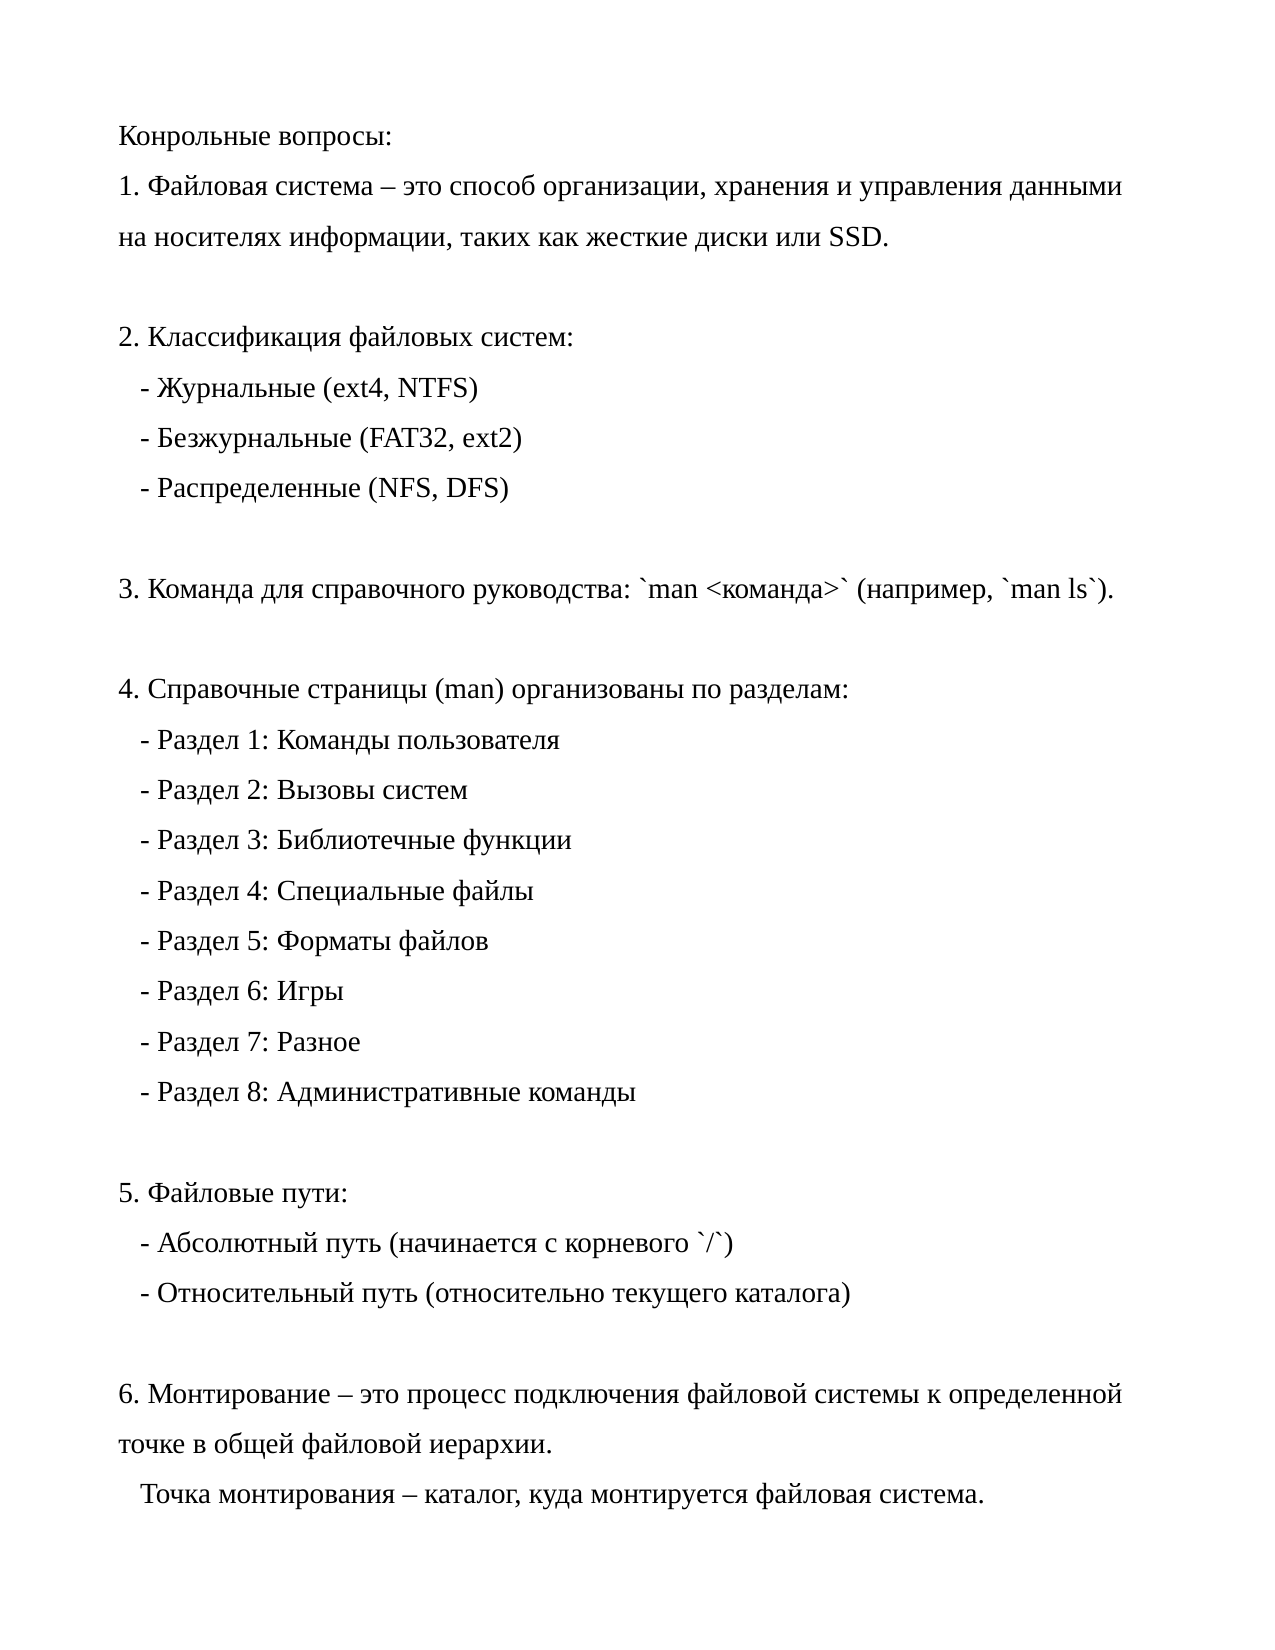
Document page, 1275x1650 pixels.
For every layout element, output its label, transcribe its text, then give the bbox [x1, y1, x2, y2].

text 3. Команда для справочного руководства: `man <команда>` (например, `man ls`). [118, 571, 1157, 604]
text - Распределенные (NFS, DFS) [118, 470, 1157, 504]
text Конрольные вопросы: [118, 118, 1157, 152]
text 4. Справочные страницы (man) организованы по разделам: [118, 672, 1157, 705]
text 6. Монтирование – это процесс подключения файловой системы к определенной точке в общей файловой иерархии. [118, 1376, 1157, 1460]
text 5. Файловые пути: [118, 1175, 1157, 1208]
text - Безжурнальные (FAT32, ext2) [118, 420, 1157, 453]
text - Раздел 5: Форматы файлов [118, 923, 1157, 957]
text - Абсолютный путь (начинается с корневого `/`) [118, 1225, 1157, 1258]
text - Раздел 7: Разное [118, 1024, 1157, 1057]
text - Раздел 3: Библиотечные функции [118, 822, 1157, 856]
text - Раздел 4: Специальные файлы [118, 873, 1157, 906]
text - Раздел 6: Игры [118, 973, 1157, 1007]
text 1. Файловая система – это способ организации, хранения и управления данными на носителях информации, таких как жесткие диски или SSD. [118, 168, 1157, 252]
text 2. Классификация файловых систем: [118, 319, 1157, 353]
text - Относительный путь (относительно текущего каталога) [118, 1275, 1157, 1309]
text Точка монтирования – каталог, куда монтируется файловая система. [118, 1477, 1157, 1510]
text - Раздел 8: Административные команды [118, 1074, 1157, 1108]
text - Раздел 2: Вызовы систем [118, 772, 1157, 806]
text - Журнальные (ext4, NTFS) [118, 370, 1157, 403]
text - Раздел 1: Команды пользователя [118, 722, 1157, 755]
